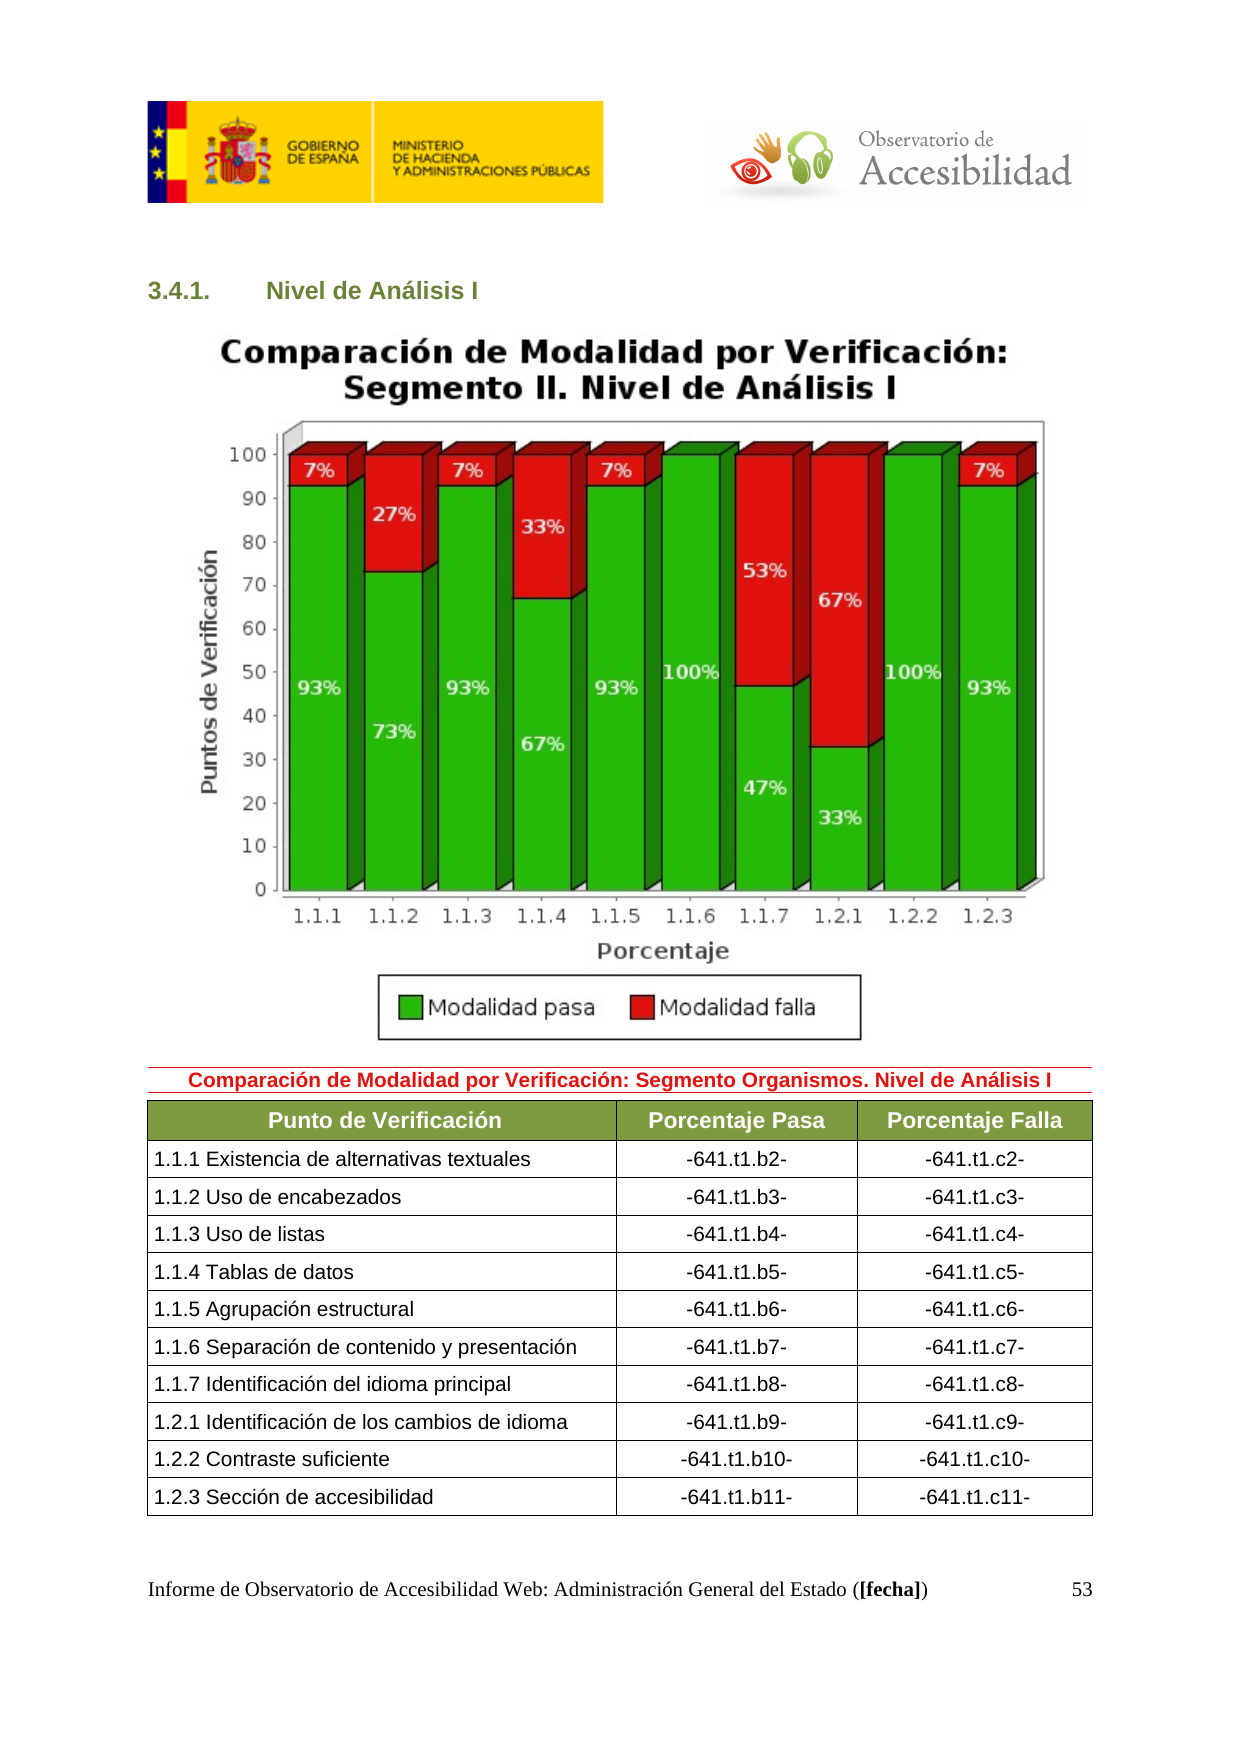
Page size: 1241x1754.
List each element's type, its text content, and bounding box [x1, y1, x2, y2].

table_cell -641.t1.b2- [617, 1141, 857, 1177]
table_cell -641.t1.c8- [858, 1366, 1092, 1402]
table_cell 1.1.7 Identificación del idioma principal [148, 1366, 616, 1402]
picture [178, 332, 1062, 1042]
table_cell -641.t1.b10- [617, 1441, 857, 1477]
table_header Porcentaje Pasa [617, 1101, 857, 1140]
table_header Punto de Verificación [148, 1101, 616, 1140]
table_cell -641.t1.c11- [858, 1478, 1092, 1515]
table_cell -641.t1.c2- [858, 1141, 1092, 1177]
table_cell 1.1.2 Uso de encabezados [148, 1178, 616, 1215]
table_header Porcentaje Falla [858, 1101, 1092, 1140]
table_cell -641.t1.b5- [617, 1253, 857, 1290]
table_cell -641.t1.c9- [858, 1403, 1092, 1440]
table_cell 1.2.3 Sección de accesibilidad [148, 1478, 616, 1515]
table_cell 1.1.6 Separación de contenido y presentación [148, 1328, 616, 1365]
table_cell -641.t1.b7- [617, 1328, 857, 1365]
list Nivel de Análisis I [148, 276, 1092, 304]
table_cell -641.t1.c4- [858, 1216, 1092, 1252]
table_cell -641.t1.b4- [617, 1216, 857, 1252]
table_cell -641.t1.b8- [617, 1366, 857, 1402]
table_cell -641.t1.b3- [617, 1178, 857, 1215]
picture [710, 122, 1086, 205]
table_cell -641.t1.b6- [617, 1291, 857, 1327]
table_cell 1.1.1 Existencia de alternativas textuales [148, 1141, 616, 1177]
table_cell 1.1.4 Tablas de datos [148, 1253, 616, 1290]
table_cell 1.1.5 Agrupación estructural [148, 1291, 616, 1327]
table_cell -641.t1.b9- [617, 1403, 857, 1440]
table_cell -641.t1.c7- [858, 1328, 1092, 1365]
table_cell 1.2.1 Identificación de los cambios de idioma [148, 1403, 616, 1440]
text Comparación de Modalidad por Verificación: Segmento Organismos. Nivel de Análisis I [148, 1068, 1092, 1092]
table_cell 1.1.3 Uso de listas [148, 1216, 616, 1252]
table_cell -641.t1.c5- [858, 1253, 1092, 1290]
table_cell -641.t1.c6- [858, 1291, 1092, 1327]
picture [147, 101, 604, 203]
table_cell -641.t1.c3- [858, 1178, 1092, 1215]
table_cell -641.t1.c10- [858, 1441, 1092, 1477]
table_cell 1.2.2 Contraste suficiente [148, 1441, 616, 1477]
table_cell -641.t1.b11- [617, 1478, 857, 1515]
